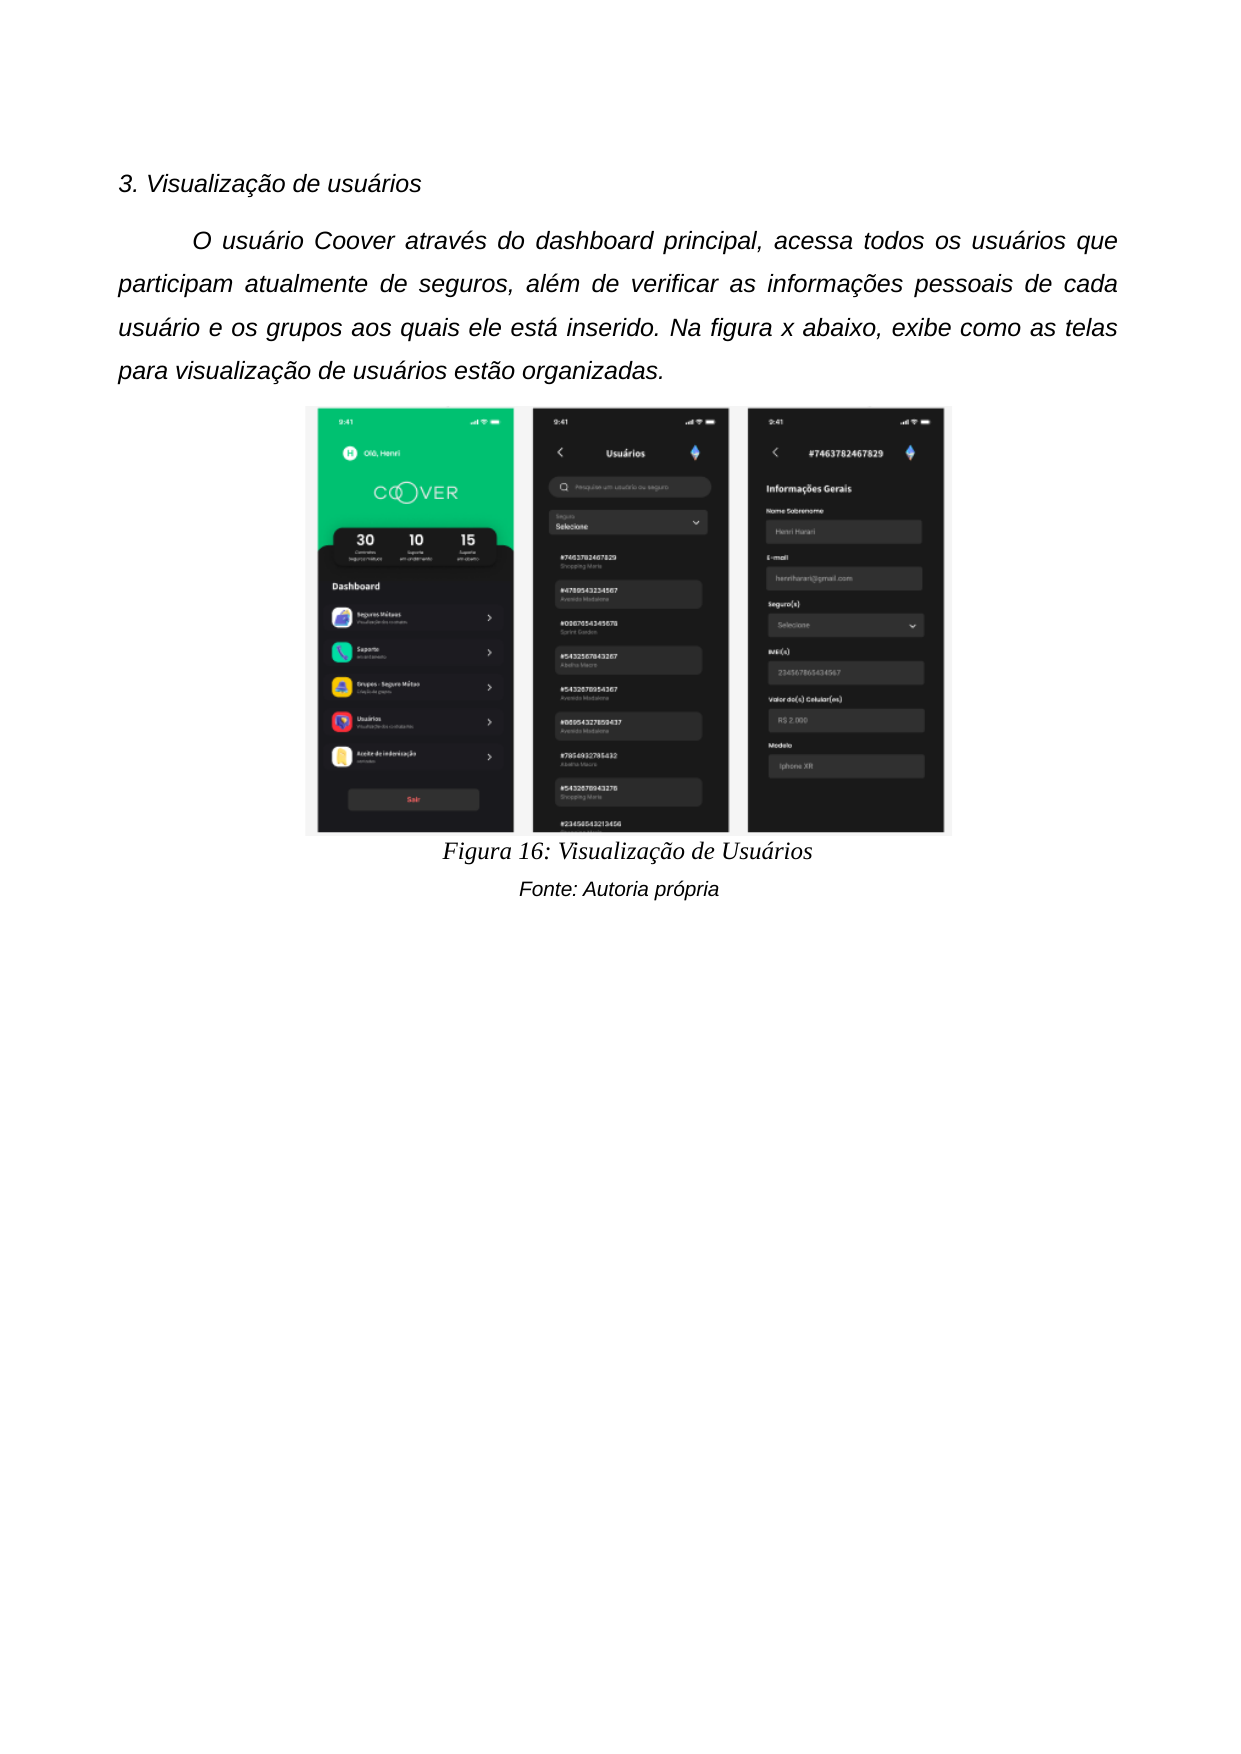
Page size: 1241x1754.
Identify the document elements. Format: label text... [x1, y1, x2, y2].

text Figura 16: Visualização de Usuários [305, 836, 952, 865]
text O usuário Coover através do dashboard principal, acessa todos os usuários que participam atualmente de seguros, além de verificar as informações pessoais de cada usuário e os grupos aos quais ele está inserido. Na figura x abaixo, exibe como as telas para visualização de usuários estão organizadas. [118, 226, 1122, 384]
text 3. Visualização de usuários [118, 169, 1122, 197]
text [305, 393, 952, 406]
text Fonte: Autoria própria [118, 413, 1122, 901]
